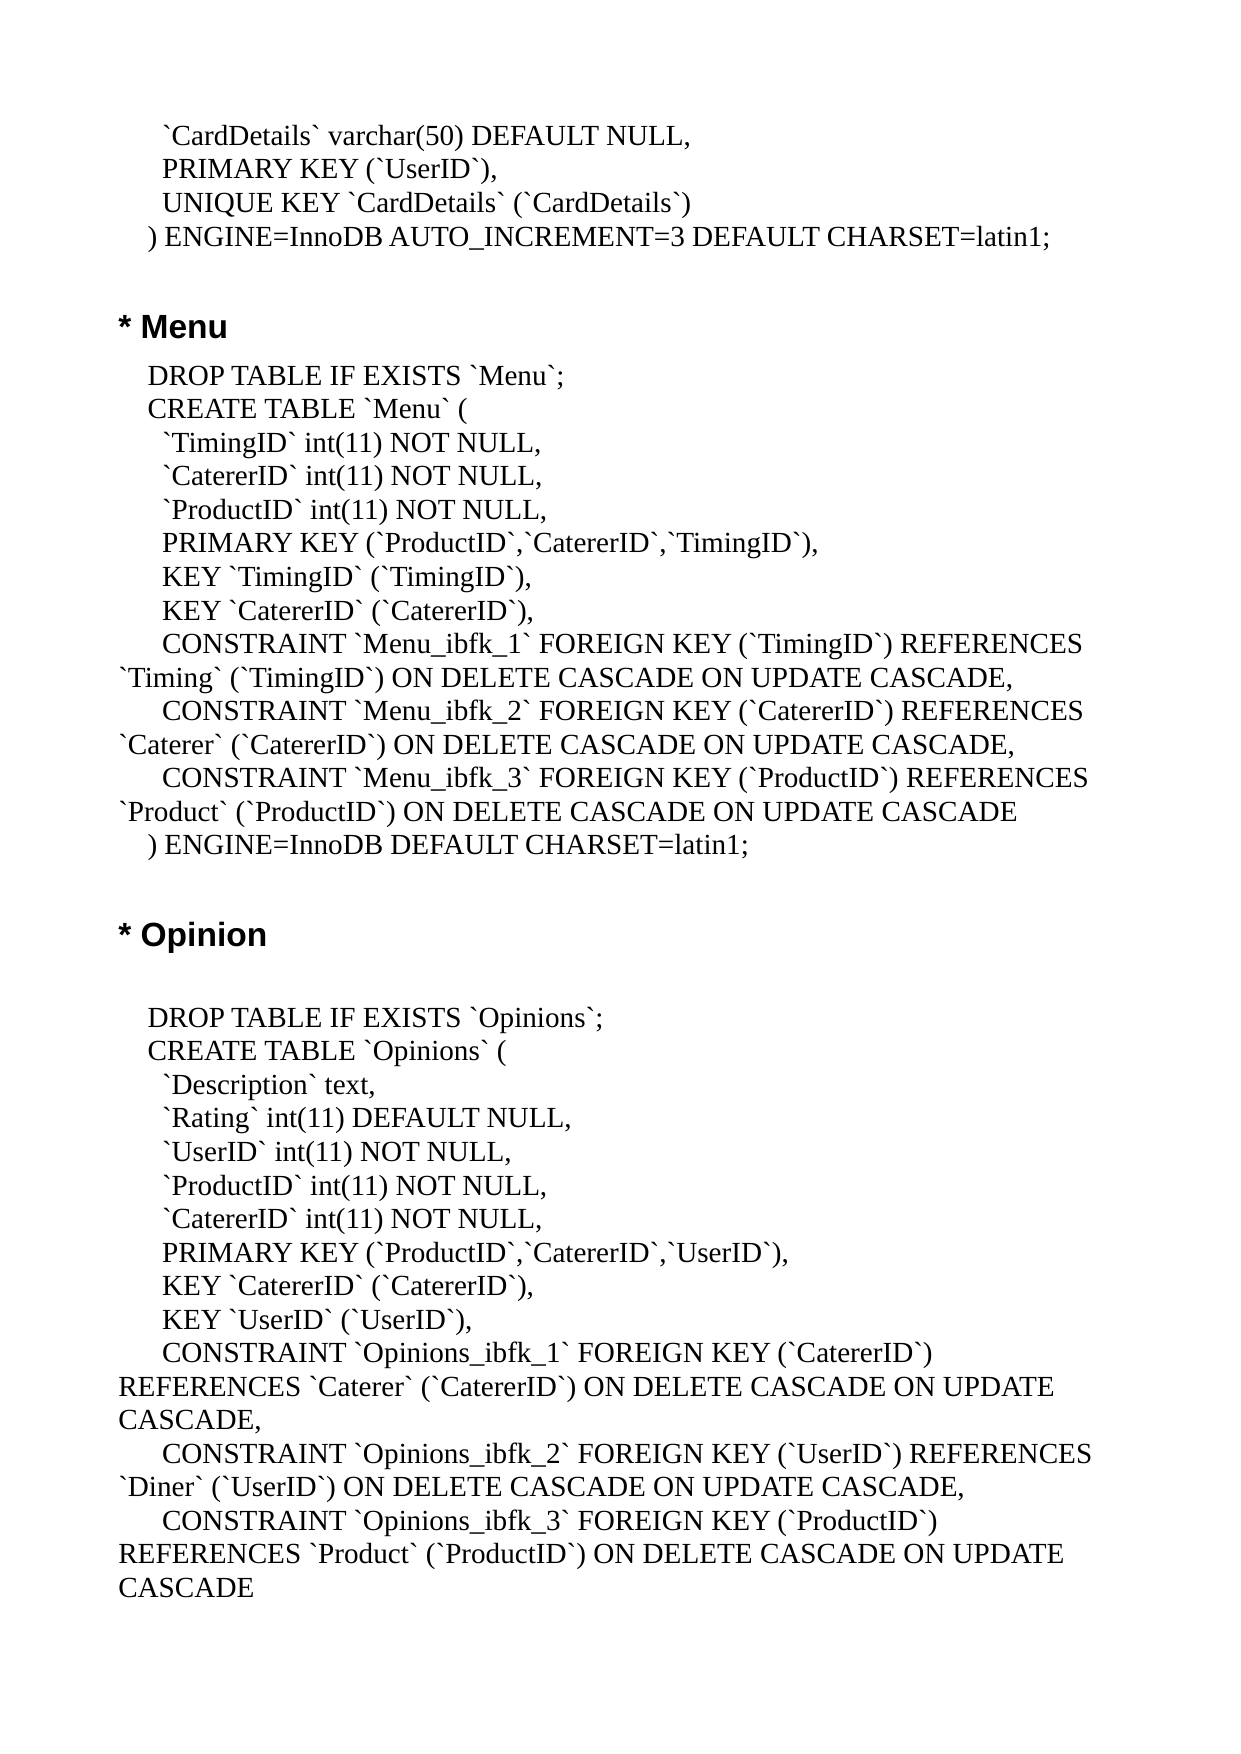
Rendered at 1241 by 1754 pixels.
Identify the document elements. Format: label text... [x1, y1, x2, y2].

text `CatererID` int(11) NOT NULL, [118, 1201, 1122, 1235]
text `Description` text, [118, 1067, 1122, 1101]
text ) ENGINE=InnoDB DEFAULT CHARSET=latin1; [118, 827, 1122, 861]
text `CatererID` int(11) NOT NULL, [118, 458, 1122, 492]
text `ProductID` int(11) NOT NULL, [118, 1168, 1122, 1201]
text CONSTRAINT `Opinions_ibfk_1` FOREIGN KEY (`CatererID`) REFERENCES `Caterer` (`CatererID`) ON DELETE CASCADE ON UPDATE CASCADE, [118, 1335, 1122, 1436]
text CONSTRAINT `Opinions_ibfk_2` FOREIGN KEY (`UserID`) REFERENCES `Diner` (`UserID`) ON DELETE CASCADE ON UPDATE CASCADE, [118, 1436, 1122, 1503]
text KEY `CatererID` (`CatererID`), [118, 593, 1122, 626]
text UNIQUE KEY `CardDetails` (`CardDetails`) [118, 185, 1122, 219]
text `TimingID` int(11) NOT NULL, [118, 425, 1122, 458]
text CONSTRAINT `Menu_ibfk_1` FOREIGN KEY (`TimingID`) REFERENCES `Timing` (`TimingID`) ON DELETE CASCADE ON UPDATE CASCADE, [118, 626, 1122, 693]
text DROP TABLE IF EXISTS `Opinions`; [118, 1000, 1122, 1033]
text ) ENGINE=InnoDB AUTO_INCREMENT=3 DEFAULT CHARSET=latin1; [118, 219, 1122, 252]
text DROP TABLE IF EXISTS `Menu`; [118, 358, 1122, 391]
text `UserID` int(11) NOT NULL, [118, 1134, 1122, 1168]
text CONSTRAINT `Menu_ibfk_3` FOREIGN KEY (`ProductID`) REFERENCES `Product` (`ProductID`) ON DELETE CASCADE ON UPDATE CASCADE [118, 760, 1122, 827]
text PRIMARY KEY (`UserID`), [118, 152, 1122, 185]
text KEY `UserID` (`UserID`), [118, 1302, 1122, 1335]
subtitle * Opinion [118, 915, 1122, 954]
text `ProductID` int(11) NOT NULL, [118, 492, 1122, 526]
text `Rating` int(11) DEFAULT NULL, [118, 1101, 1122, 1134]
text CREATE TABLE `Menu` ( [118, 391, 1122, 425]
text CONSTRAINT `Opinions_ibfk_3` FOREIGN KEY (`ProductID`) REFERENCES `Product` (`ProductID`) ON DELETE CASCADE ON UPDATE CASCADE [118, 1503, 1122, 1604]
subtitle * Menu [118, 307, 1122, 345]
text PRIMARY KEY (`ProductID`,`CatererID`,`UserID`), [118, 1235, 1122, 1268]
text CONSTRAINT `Menu_ibfk_2` FOREIGN KEY (`CatererID`) REFERENCES `Caterer` (`CatererID`) ON DELETE CASCADE ON UPDATE CASCADE, [118, 693, 1122, 760]
text KEY `CatererID` (`CatererID`), [118, 1268, 1122, 1302]
text KEY `TimingID` (`TimingID`), [118, 559, 1122, 593]
text `CardDetails` varchar(50) DEFAULT NULL, [118, 118, 1122, 152]
text PRIMARY KEY (`ProductID`,`CatererID`,`TimingID`), [118, 526, 1122, 559]
text CREATE TABLE `Opinions` ( [118, 1033, 1122, 1067]
